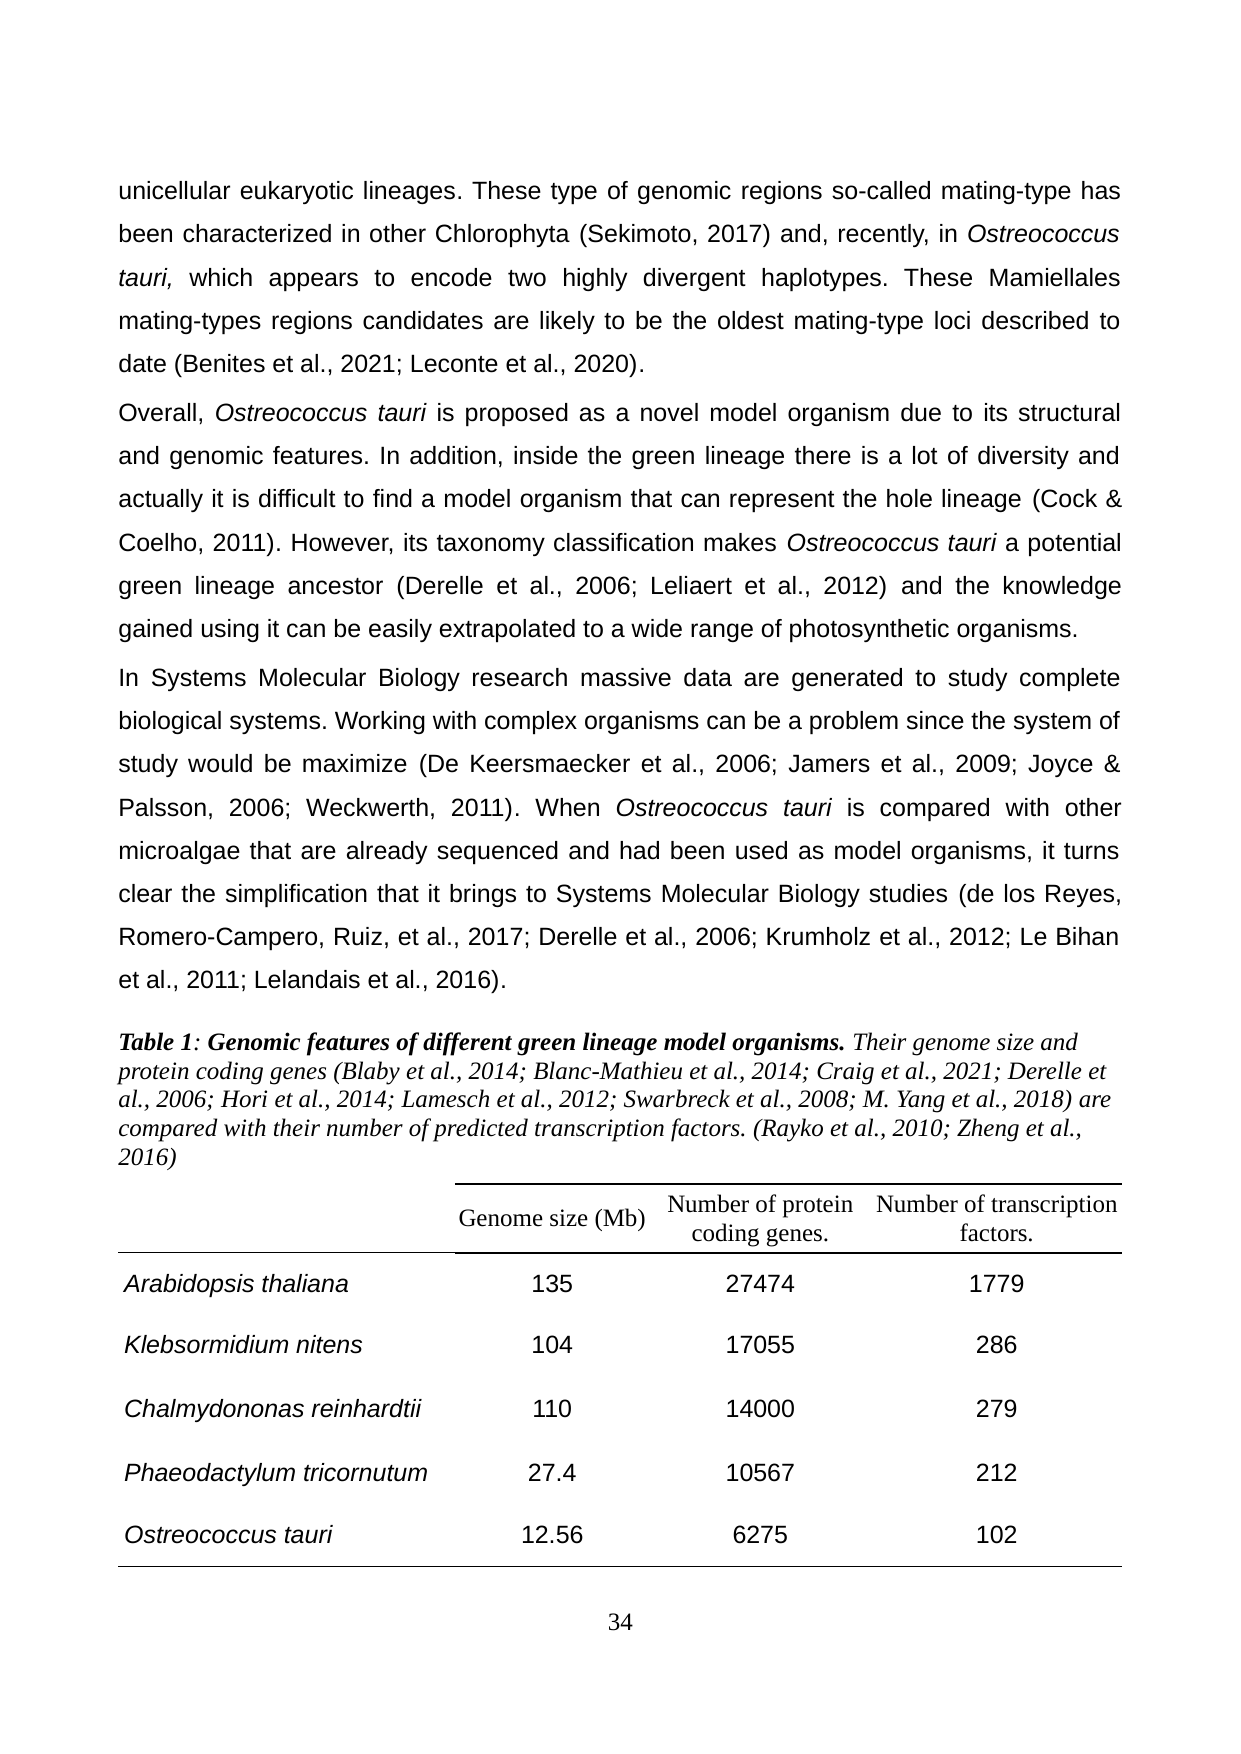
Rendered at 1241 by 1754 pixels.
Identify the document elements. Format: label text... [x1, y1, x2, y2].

text In Systems Molecular Biology research massive data are generated to study complete biological systems. Working with complex organisms can be a problem since the system of study would be maximize (De Keersmaecker et al., 2006; Jamers et al., 2009; Joyce & Palsson, 2006; Weckwerth, 2011)⁠. When Ostreococcus tauri is compared with other microalgae that are already sequenced and had been used as model organisms, it turns clear the simplification that it brings to Systems Molecular Biology studies (de los Reyes, Romero-Campero, Ruiz, et al., 2017; Derelle et al., 2006; Krumholz et al., 2012; Le Bihan et al., 2011; Lelandais et al., 2016)⁠. [118, 663, 1122, 994]
table_cell 135 [455, 1254, 649, 1312]
table_header Number of transcription factors. [871, 1185, 1122, 1252]
table_header Genome size (Mb) [455, 1185, 649, 1252]
table_header Number of protein coding genes. [649, 1185, 871, 1252]
table_cell Chalmydononas reinhardtii [118, 1376, 455, 1440]
table_cell Arabidopsis thaliana [118, 1253, 455, 1312]
table_cell 10567 [649, 1440, 871, 1504]
table_header [118, 1183, 455, 1252]
table_cell 17055 [649, 1313, 871, 1376]
text Table 1: Genomic features of different green lineage model organisms. Their genome size and protein coding genes (Blaby et al., 2014; Blanc-Mathieu et al., 2014; Craig et al., 2021; Derelle et al., 2006; Hori et al., 2014; Lamesch et al., 2012; Swarbreck et al., 2008; M. Yang et al., 2018)⁠ are compared with their number of predicted transcription factors. (Rayko et al., 2010; Zheng et al., 2016)⁠ [118, 1027, 1122, 1171]
table_cell 14000 [649, 1376, 871, 1440]
table_cell 1779 [871, 1254, 1122, 1312]
table_cell 212 [871, 1440, 1122, 1504]
table_cell 27474 [649, 1254, 871, 1312]
table_cell 12.56 [455, 1504, 649, 1566]
table_cell 104 [455, 1313, 649, 1376]
table_cell 6275 [649, 1504, 871, 1566]
table_cell 286 [871, 1313, 1122, 1376]
table_cell Klebsormidium nitens [118, 1313, 455, 1376]
table_cell 279 [871, 1376, 1122, 1440]
table_cell Ostreococcus tauri [118, 1504, 455, 1566]
table_cell 102 [871, 1504, 1122, 1566]
text Overall, Ostreococcus tauri is proposed as a novel model organism due to its structural and genomic features. In addition, inside the green lineage there is a lot of diversity and actually it is difficult to find a model organism that can represent the hole lineage (Cock & Coelho, 2011)⁠. However, its taxonomy classification makes Ostreococcus tauri a potential green lineage ancestor (Derelle et al., 2006; Leliaert et al., 2012)⁠ and the knowledge gained using it can be easily extrapolated to a wide range of photosynthetic organisms. [118, 398, 1122, 643]
table_cell 110 [455, 1376, 649, 1440]
table_cell Phaeodactylum tricornutum [118, 1440, 455, 1504]
text unicellular eukaryotic lineages. These type of genomic regions so-called mating-type has been characterized in other Chlorophyta (Sekimoto, 2017)⁠ and, recently, in Ostreococcus tauri, which appears to encode two highly divergent haplotypes. These Mamiellales mating-types regions candidates are likely to be the oldest mating-type loci described to date (Benites et al., 2021; Leconte et al., 2020)⁠. [118, 176, 1122, 378]
table_cell 27.4 [455, 1440, 649, 1504]
